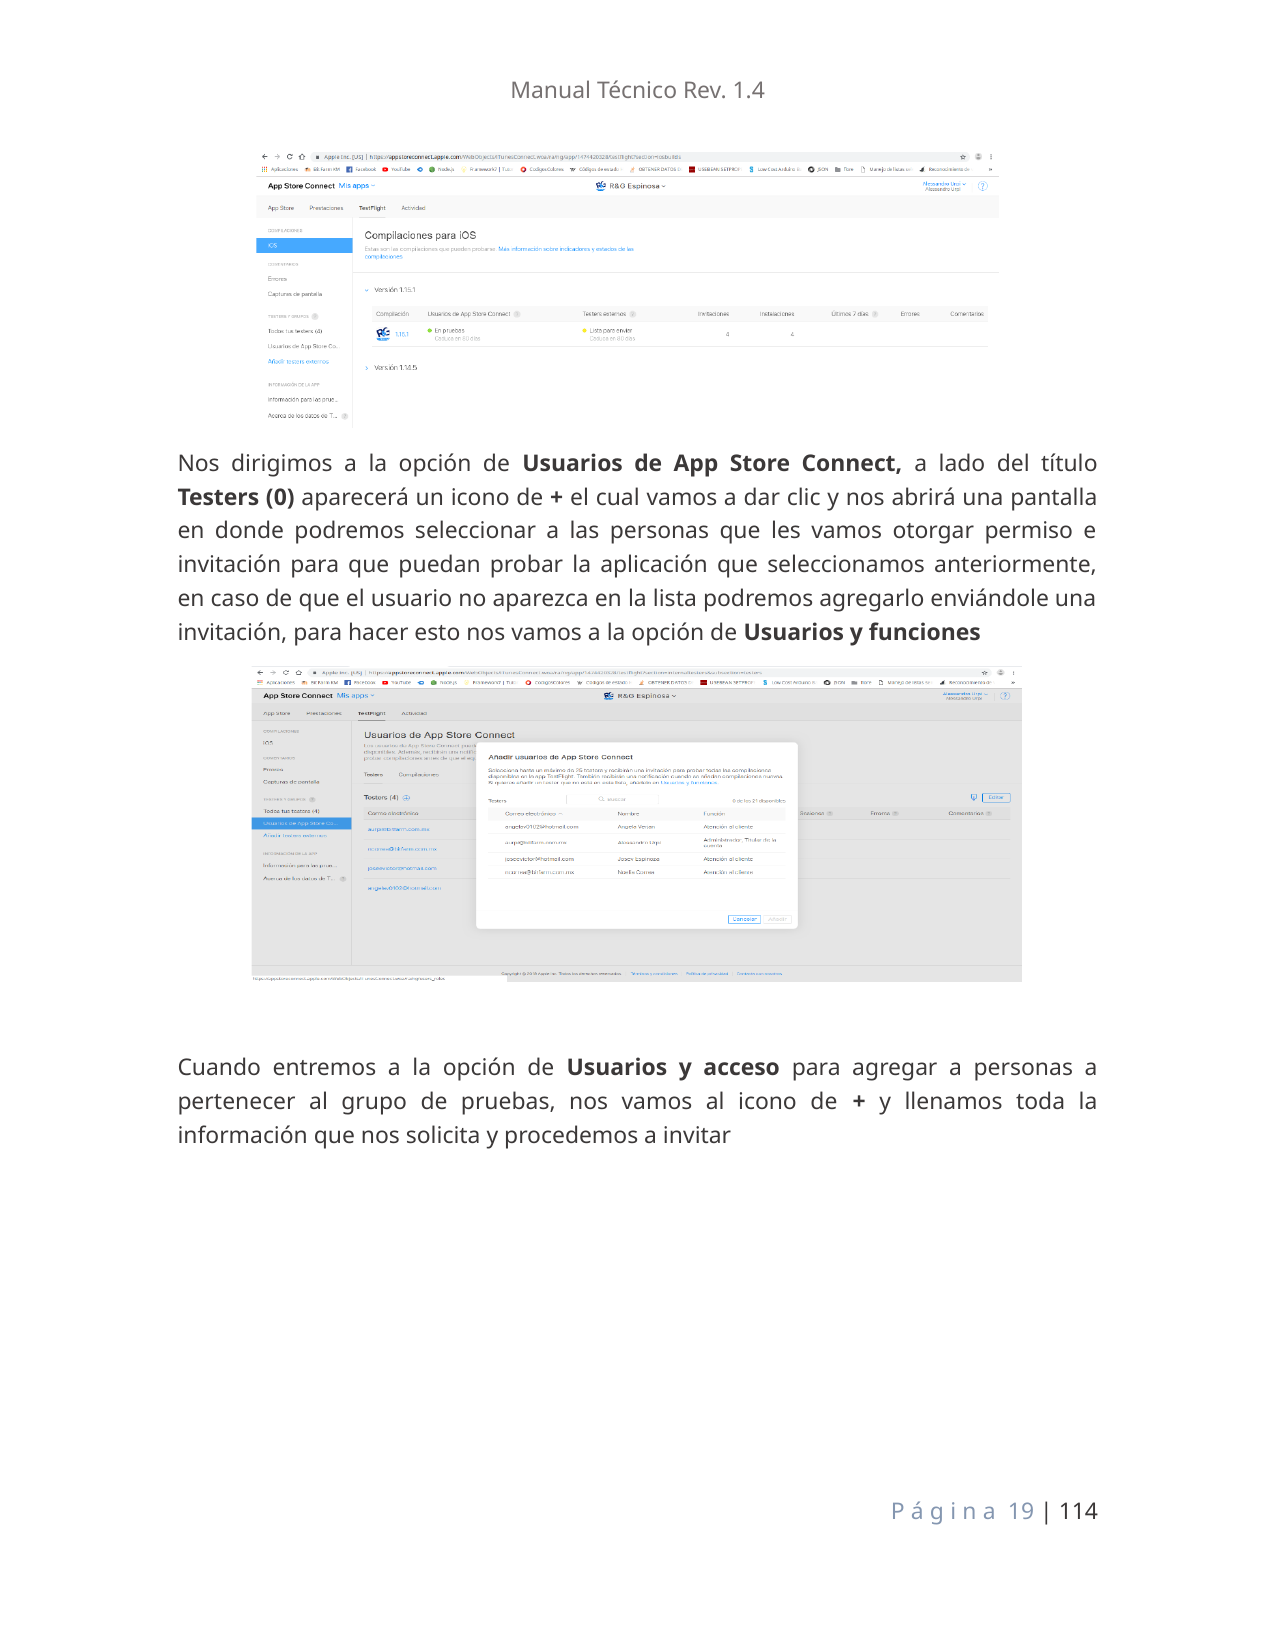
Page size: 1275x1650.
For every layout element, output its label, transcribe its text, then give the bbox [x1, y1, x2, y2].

text Cuando entremos a la opción de Usuarios y acceso para agregar a personas a pertenecer al grupo de pruebas, nos vamos al icono de + y llenamos toda la información que nos solicita y procedemos a invitar [177, 1051, 1098, 1150]
text Nos dirigimos a la opción de Usuarios de App Store Connect, a lado del título Testers (0) aparecerá un icono de + el cual vamos a dar clic y nos abrirá una pantalla en donde podremos seleccionar a las personas que les vamos otorgar permiso e invitación para que puedan probar la aplicación que seleccionamos anteriormente, en caso de que el usuario no aparezca en la lista podremos agregarlo enviándole una invitación, para hacer esto nos vamos a la opción de Usuarios y funciones [177, 447, 1098, 647]
picture [256, 152, 1001, 428]
picture [251, 666, 1022, 982]
